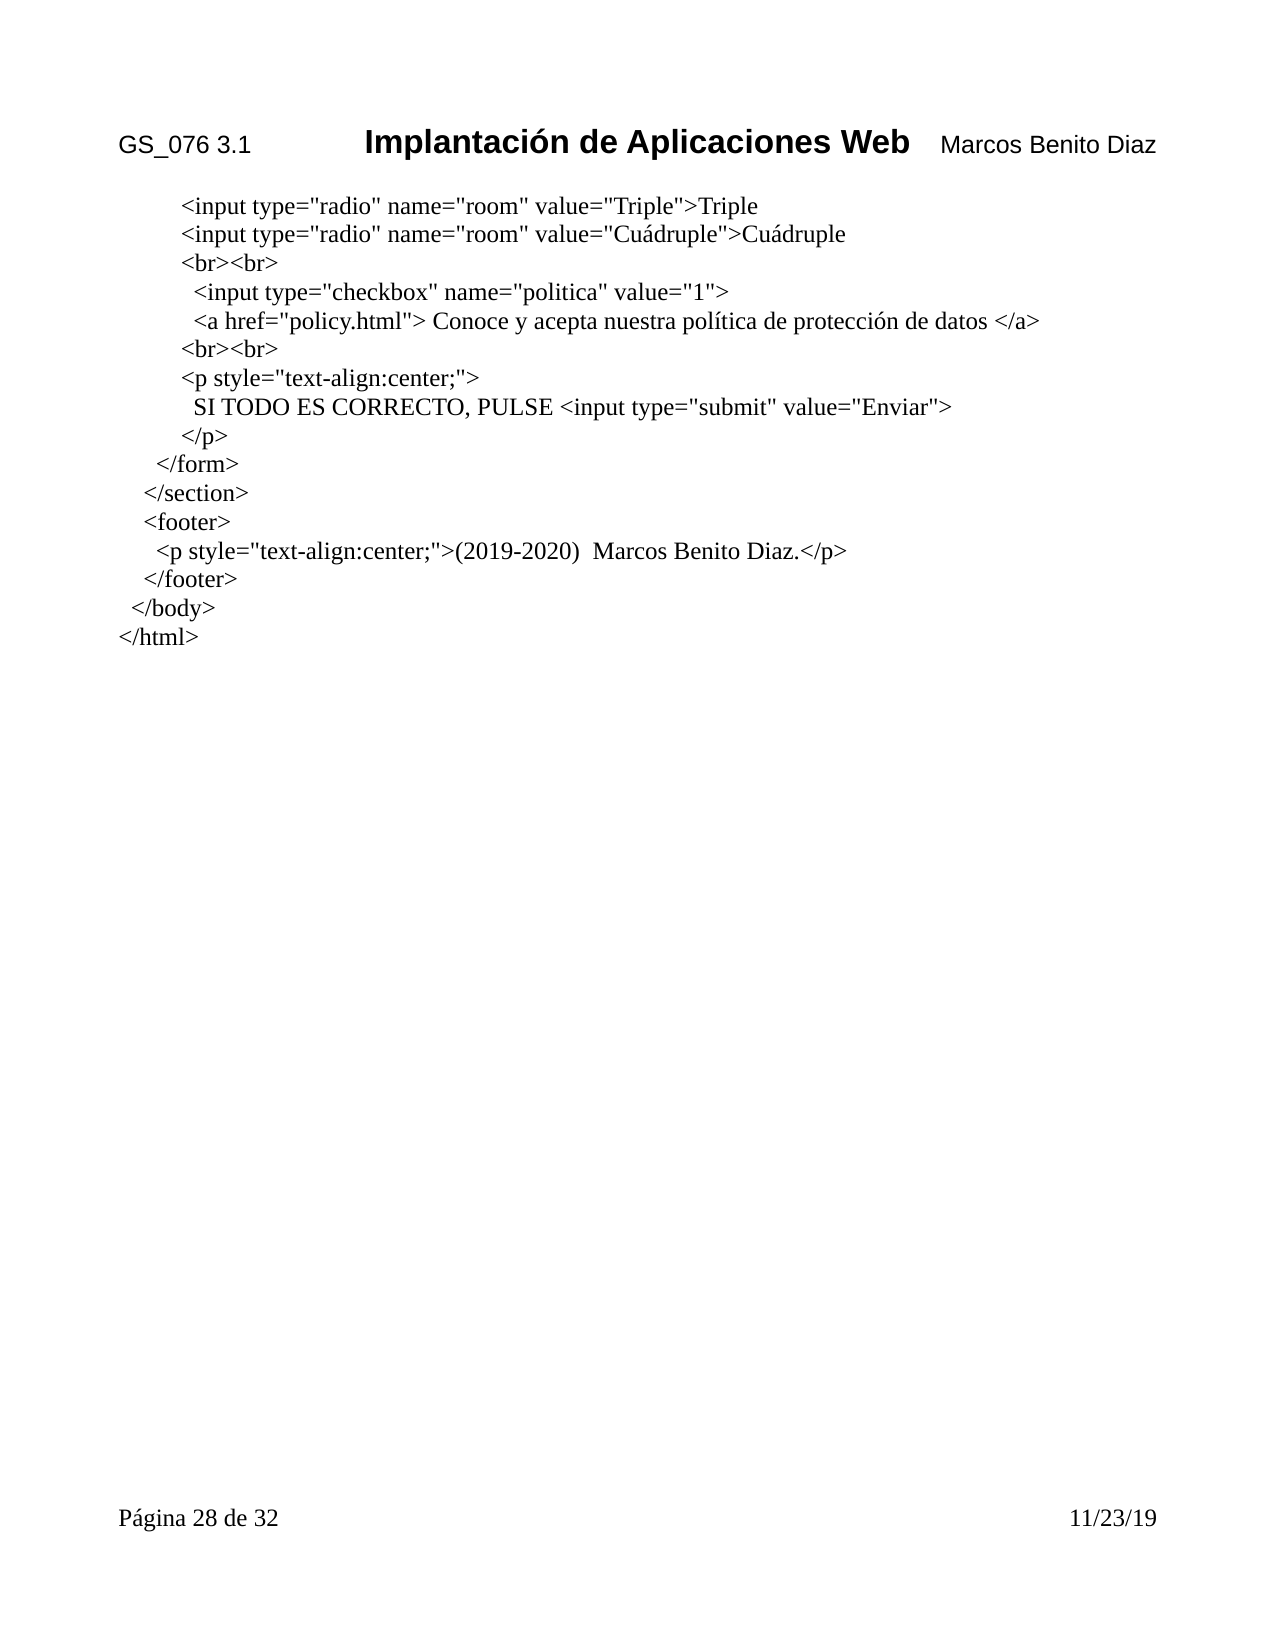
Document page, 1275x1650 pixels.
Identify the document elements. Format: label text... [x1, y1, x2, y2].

text </form> [118, 449, 1157, 478]
text <footer> [118, 507, 1157, 536]
text <a href="policy.html"> Conoce y acepta nuestra política de protección de datos </a> [118, 306, 1157, 334]
text <br><br> [118, 334, 1157, 363]
text </footer> [118, 564, 1157, 593]
text <input type="radio" name="room" value="Triple">Triple [118, 191, 1157, 219]
text </html> [118, 622, 1157, 651]
text <p style="text-align:center;"> [118, 363, 1157, 392]
text <input type="checkbox" name="politica" value="1"> [118, 277, 1157, 306]
text </body> [118, 593, 1157, 622]
text <br><br> [118, 248, 1157, 277]
text <input type="radio" name="room" value="Cuádruple">Cuádruple [118, 219, 1157, 248]
text </p> [118, 421, 1157, 449]
text </section> [118, 478, 1157, 507]
text <p style="text-align:center;">(2019-2020) Marcos Benito Diaz.</p> [118, 536, 1157, 564]
text SI TODO ES CORRECTO, PULSE <input type="submit" value="Enviar"> [118, 392, 1157, 421]
